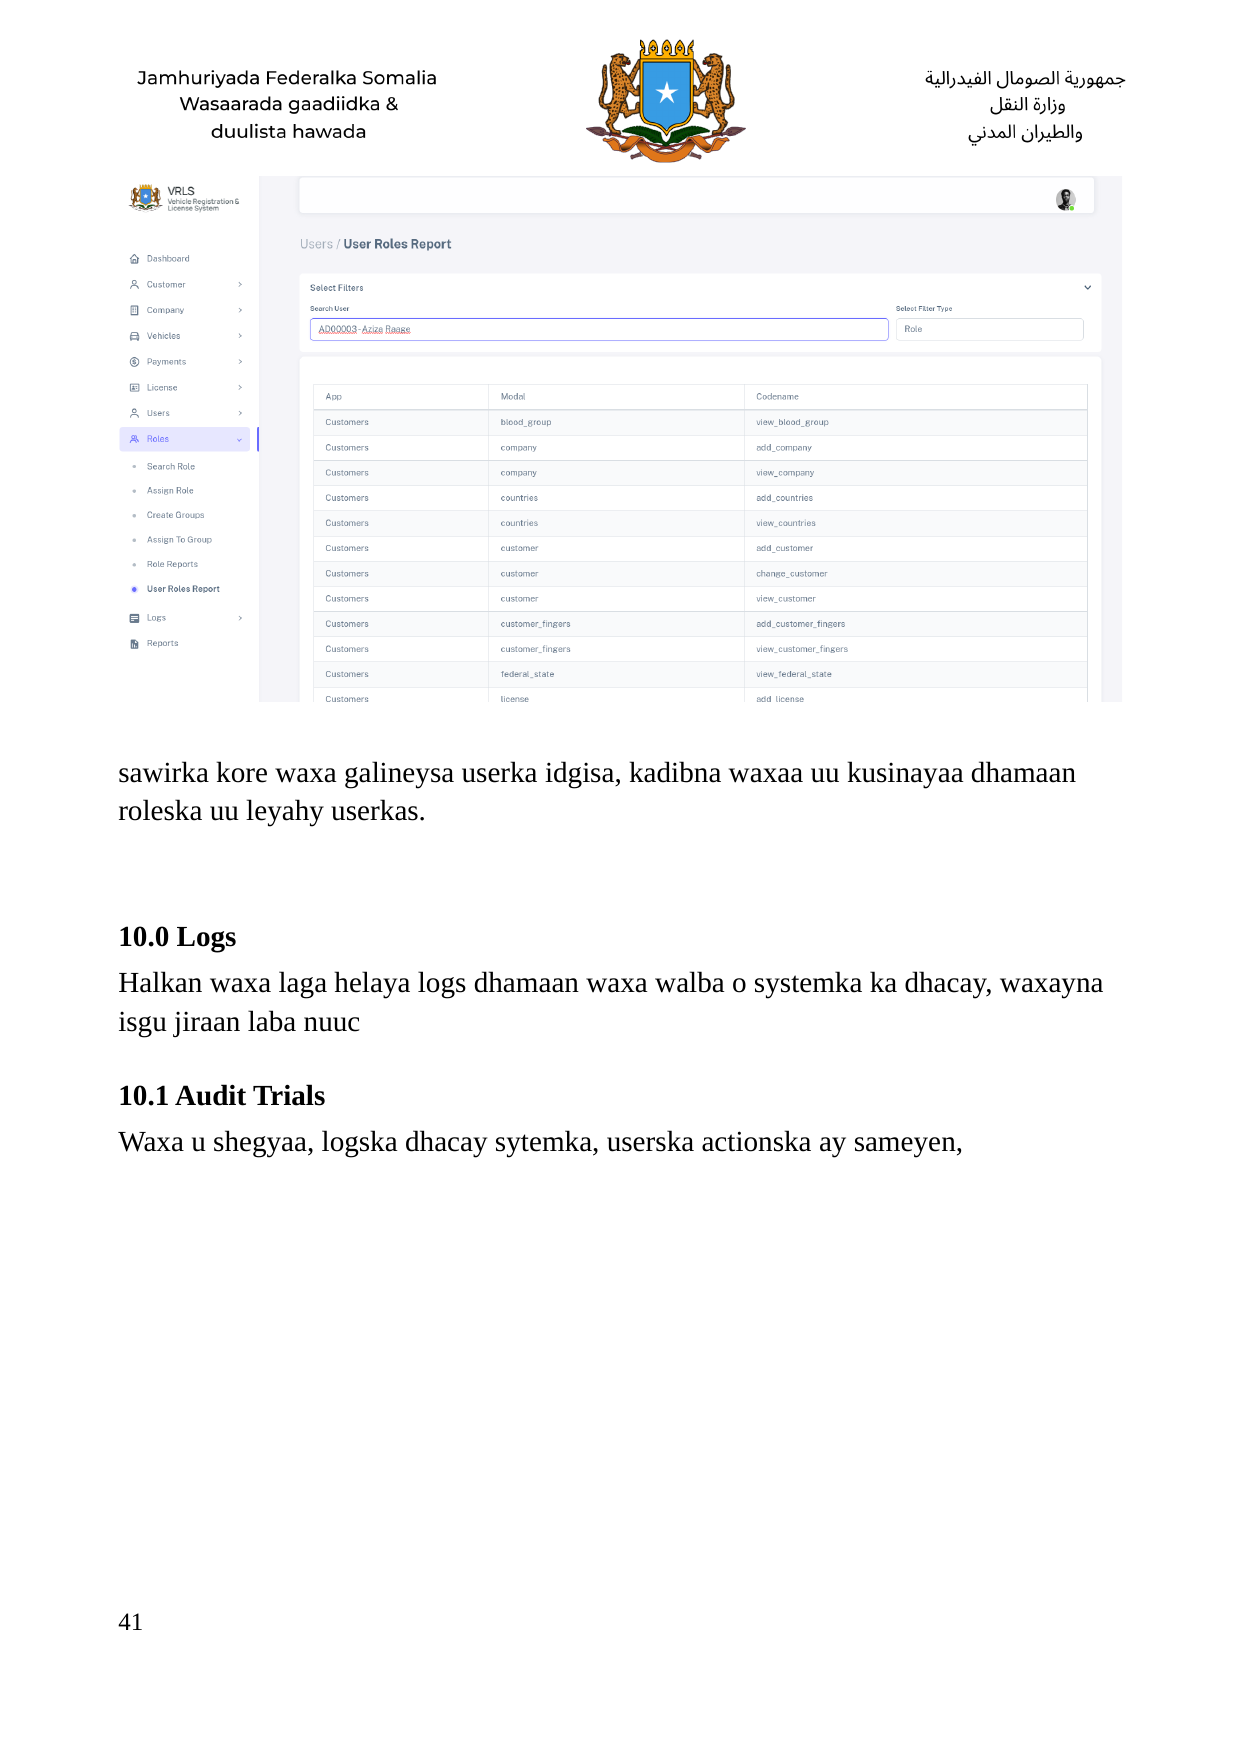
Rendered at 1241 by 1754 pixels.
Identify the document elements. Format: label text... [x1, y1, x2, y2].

subtitle 10.1 Audit Trials [118, 1078, 1122, 1111]
text Halkan waxa laga helaya logs dhamaan waxa walba o systemka ka dhacay, waxayna isgu jiraan laba nuuc [118, 965, 1122, 1037]
picture [118, 19, 1157, 702]
subtitle 10.0 Logs [118, 919, 1122, 953]
text sawirka kore waxa galineysa userka idgisa, kadibna waxaa uu kusinayaa dhamaan roleska uu leyahy userkas. [118, 755, 1122, 827]
text Waxa u shegyaa, logska dhacay sytemka, userska actionska ay sameyen, [118, 1124, 1122, 1157]
